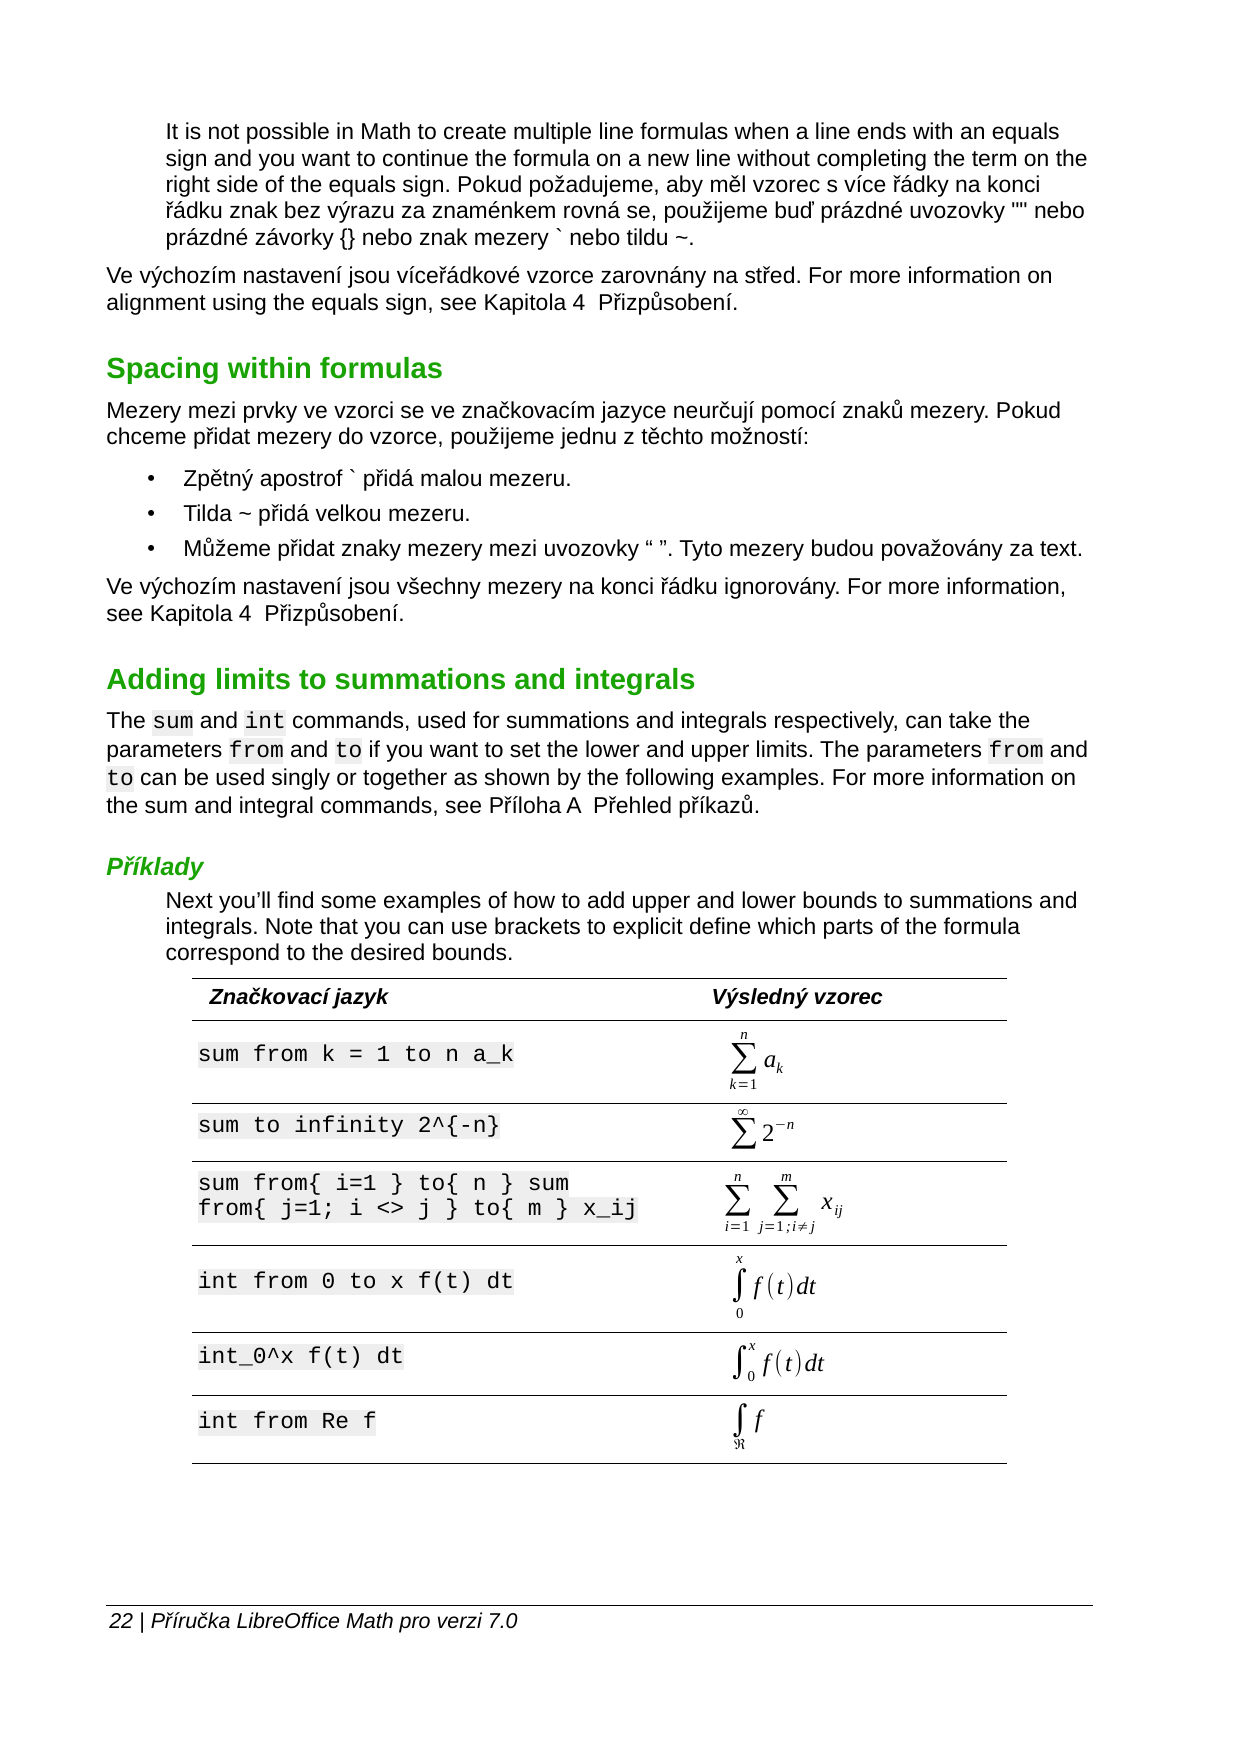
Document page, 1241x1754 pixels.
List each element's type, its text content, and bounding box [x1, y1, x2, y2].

table_cell [694, 1021, 1007, 1103]
table_cell [694, 1162, 1007, 1245]
list Můžeme přidat znaky mezery mezi uvozovky “ ”. Tyto mezery budou považovány za text. [144, 532, 1093, 564]
table_cell [694, 1396, 1007, 1463]
table_cell [694, 1246, 1007, 1332]
text Mezery mezi prvky ve vzorci se ve značkovacím jazyce neurčují pomocí znaků mezery. Pokud chceme přidat mezery do vzorce, použijeme jednu z těchto možností: [106, 397, 1093, 449]
table_cell [694, 1333, 1007, 1395]
list Tilda ~ přidá velkou mezeru. [144, 497, 1093, 526]
table_cell int from Re f [192, 1396, 694, 1463]
table_cell sum to infinity 2^{-n} [192, 1104, 694, 1161]
subtitle Příklady [106, 852, 1093, 881]
table_cell [694, 1104, 1007, 1161]
table_cell sum from k = 1 to n a_k [192, 1021, 694, 1103]
text Ve výchozím nastavení jsou všechny mezery na konci řádku ignorovány. For more information, see Chapter 4 Customization. [106, 573, 1093, 626]
text The sum and int commands, used for summations and integrals respectively, can take the parameters from and to if you want to set the lower and upper limits. The parameters from and to can be used singly or together as shown by the following examples. For more information on the sum and integral commands, see Appendix A Commands Reference. [106, 707, 1093, 819]
subtitle Adding limits to summations and integrals [106, 662, 1093, 696]
text Next you’ll find some examples of how to add upper and lower bounds to summations and integrals. Note that you can use brackets to explicit define which parts of the formula correspond to the desired bounds. [165, 887, 1093, 966]
table_cell int from 0 to x f(t) dt [192, 1246, 694, 1332]
subtitle Spacing within formulas [106, 351, 1093, 385]
text Ve výchozím nastavení jsou víceřádkové vzorce zarovnány na střed. For more information on alignment using the equals sign, see Chapter 4 Customization. [106, 262, 1093, 315]
table_header Značkovací jazyk [192, 979, 694, 1019]
table_cell int_0^x f(t) dt [192, 1333, 694, 1395]
text It is not possible in Math to create multiple line formulas when a line ends with an equals sign and you want to continue the formula on a new line without completing the term on the right side of the equals sign. Pokud požadujeme, aby měl vzorec s více řádky na konci řádku znak bez výrazu za znaménkem rovná se, použijeme buď prázdné uvozovky "" nebo prázdné závorky {} nebo znak mezery ` nebo tildu ~. [165, 118, 1093, 250]
table_header Výsledný vzorec [694, 979, 1007, 1019]
table_cell sum from{ i=1 } to{ n } sum from{ j=1; i <> j } to{ m } x_ij [192, 1162, 694, 1245]
list Zpětný apostrof ` přidá malou mezeru. [144, 462, 1093, 491]
